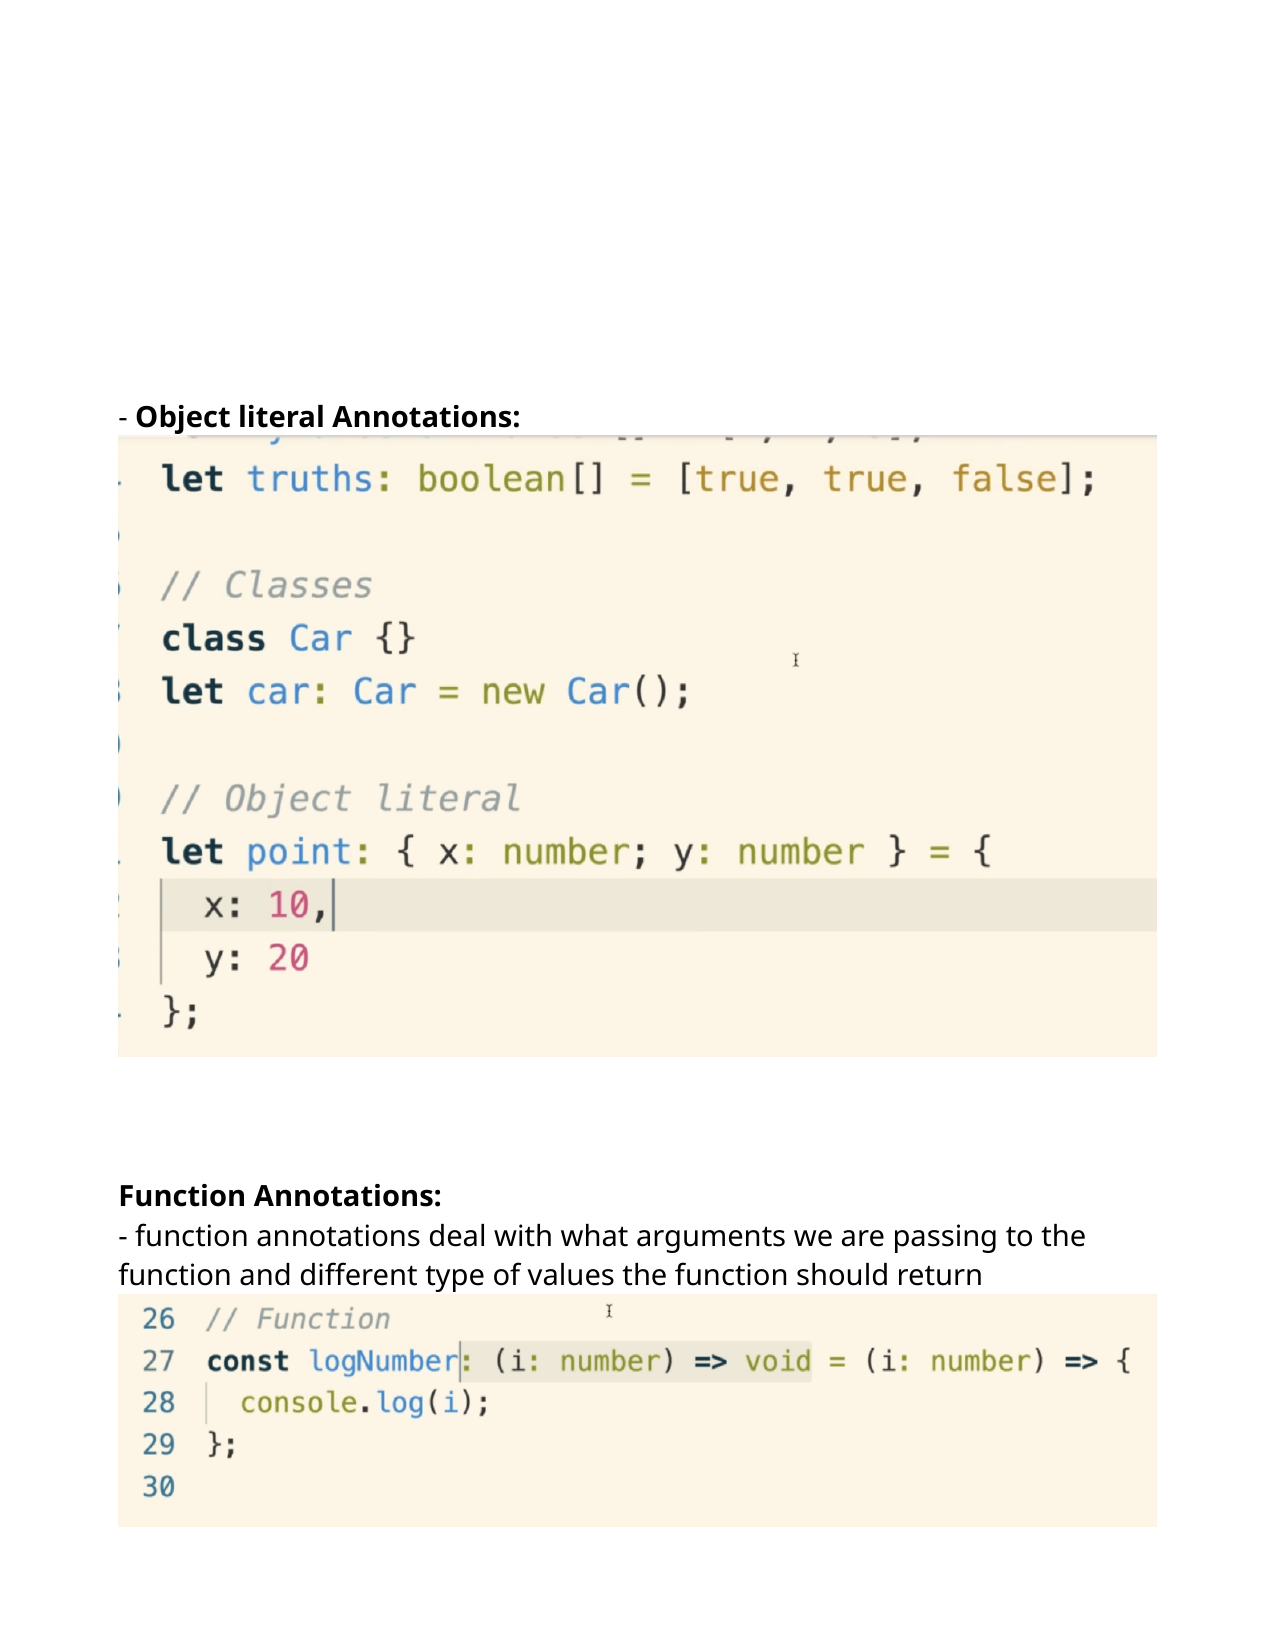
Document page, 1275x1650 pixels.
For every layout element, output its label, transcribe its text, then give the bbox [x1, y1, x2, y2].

text - Object literal Annotations: [118, 396, 1157, 435]
text Function Annotations: [118, 1175, 1157, 1215]
picture [118, 435, 1157, 1057]
text - function annotations deal with what arguments we are passing to the function and different type of values the function should return [118, 1215, 1157, 1294]
picture [118, 1294, 1157, 1527]
